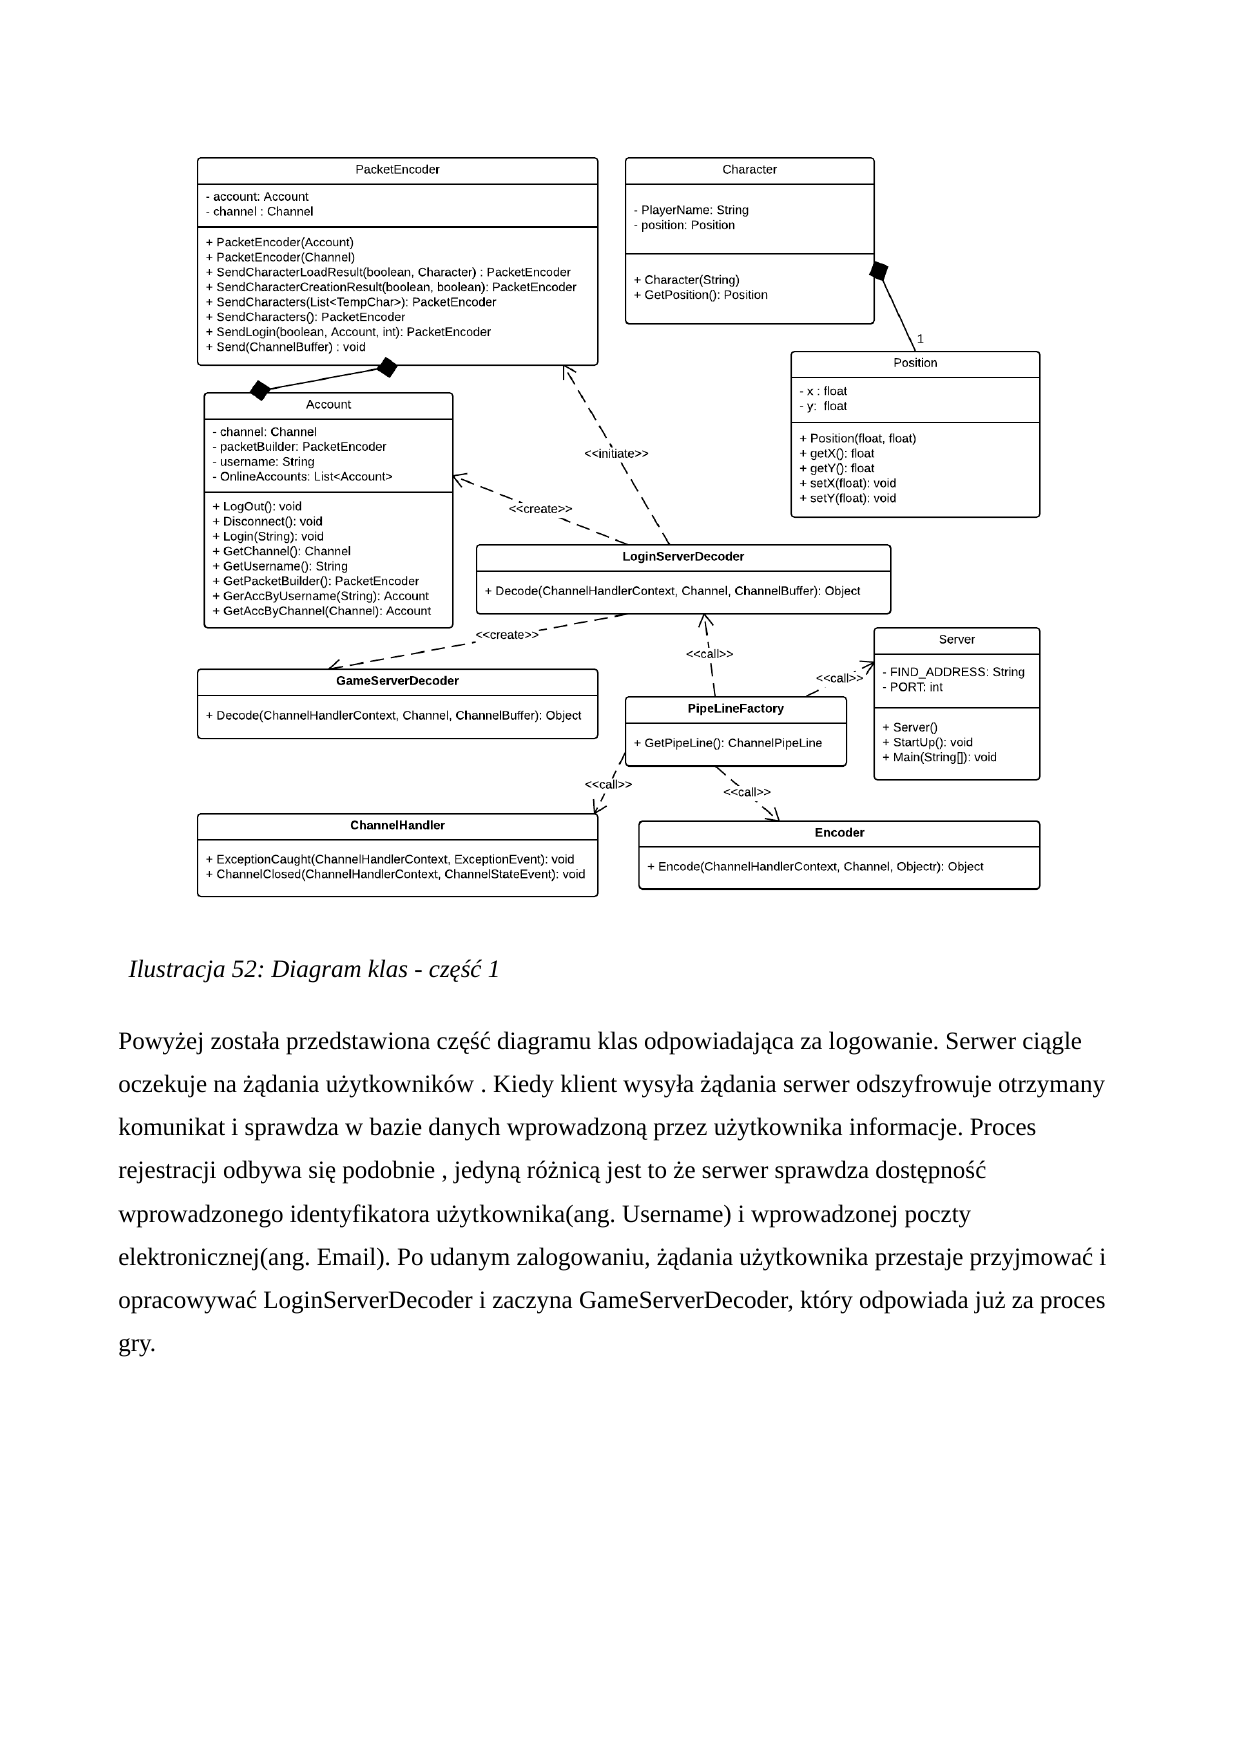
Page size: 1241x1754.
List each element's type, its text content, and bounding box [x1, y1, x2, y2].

text Ilustracja 52: Diagram klas - część 1 [128, 955, 1112, 983]
picture [128, 143, 1112, 955]
text Powyżej została przedstawiona część diagramu klas odpowiadająca za logowanie. Serwer ciągle oczekuje na żądania użytkowników . Kiedy klient wysyła żądania serwer odszyfrowuje otrzymany komunikat i sprawdza w bazie danych wprowadzoną przez użytkownika informacje. Proces rejestracji odbywa się podobnie , jedyną różnicą jest to że serwer sprawdza dostępność wprowadzonego identyfikatora użytkownika(ang. Username) i wprowadzonej poczty elektronicznej(ang. Email). Po udanym zalogowaniu, żądania użytkownika przestaje przyjmować i opracowywać LoginServerDecoder i zaczyna GameServerDecoder, który odpowiada już za proces gry. [118, 890, 1122, 1357]
